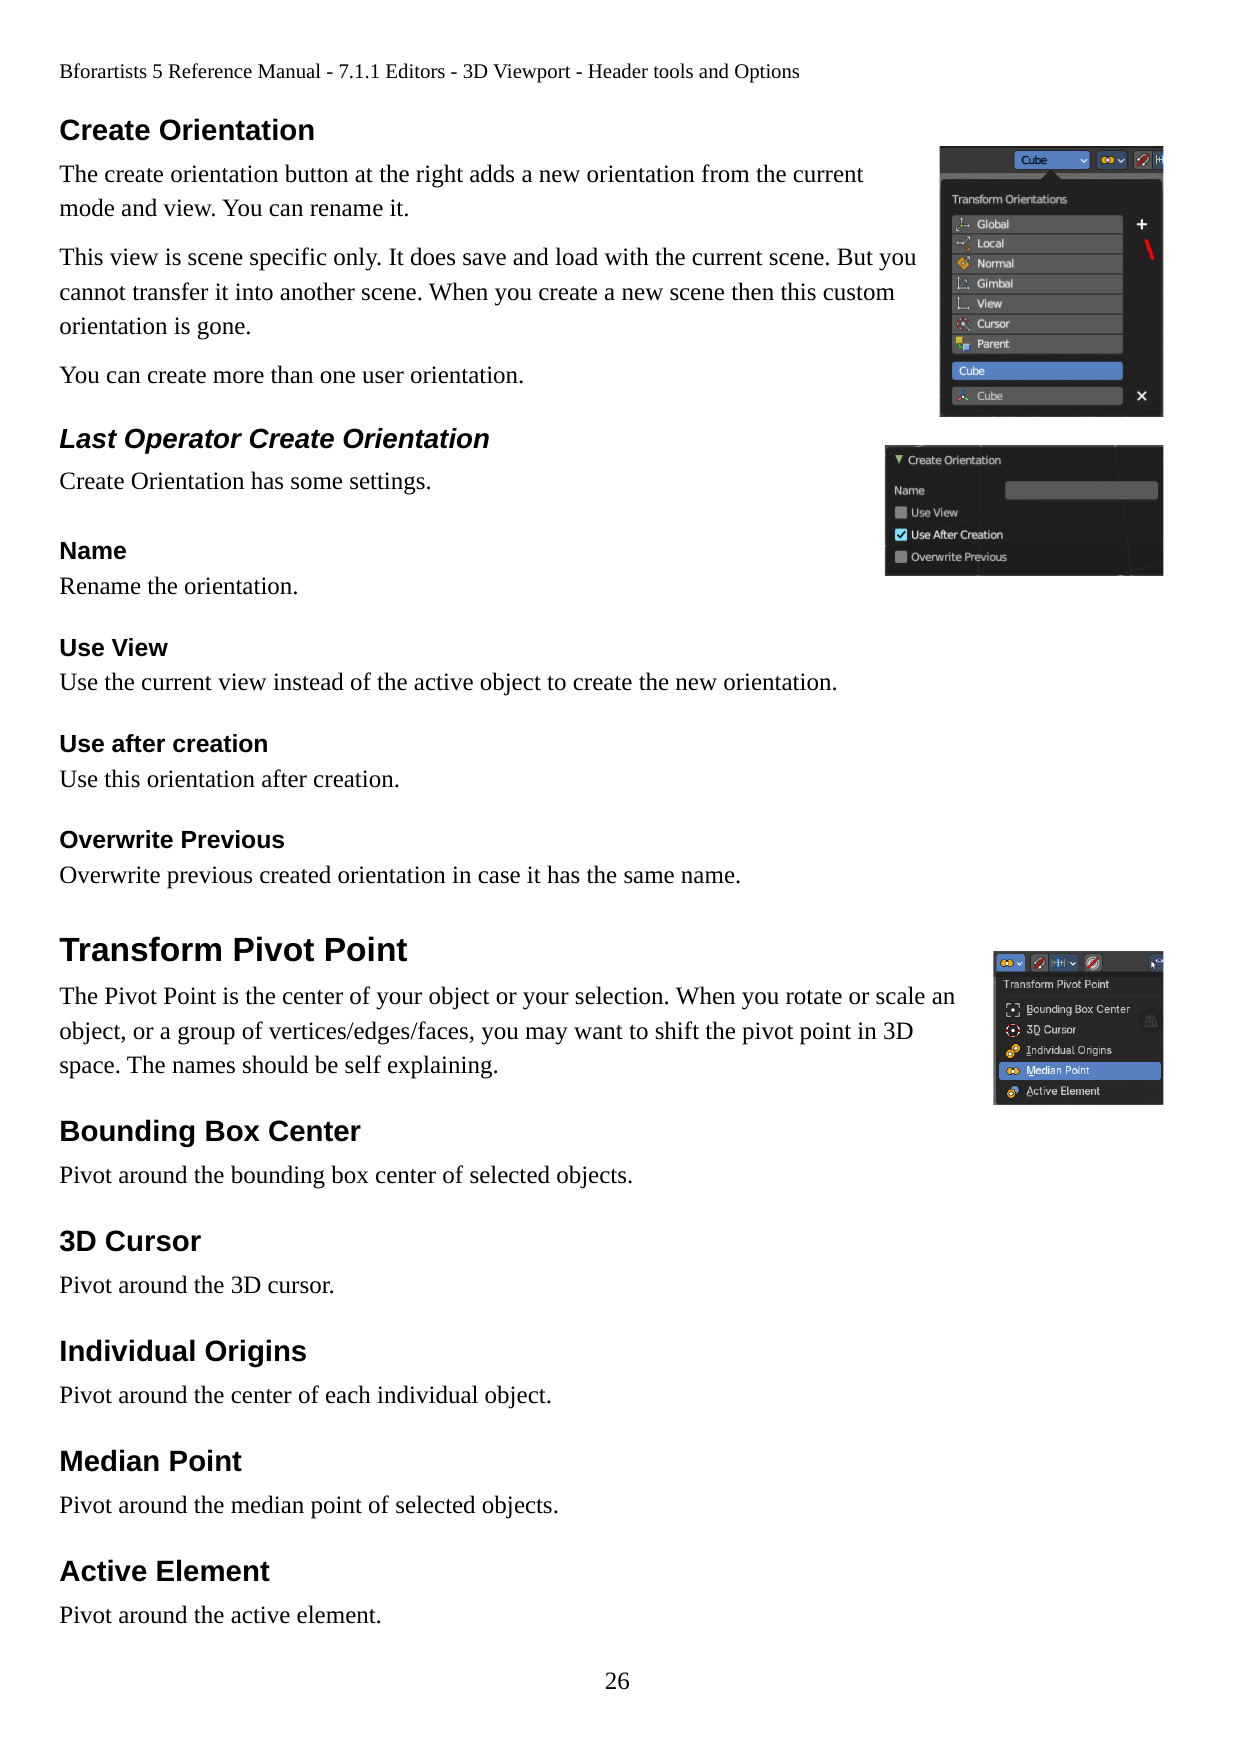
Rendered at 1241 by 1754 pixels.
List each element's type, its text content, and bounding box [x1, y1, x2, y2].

text The create orientation button at the right adds a new orientation from the current mode and view. You can rename it. [59, 159, 939, 222]
subtitle Median Point [59, 1443, 1181, 1477]
subtitle Last Operator Create Orientation [59, 422, 1181, 454]
text Pivot around the 3D cursor. [59, 1270, 1181, 1299]
subtitle Bounding Box Center [59, 1114, 1181, 1148]
subtitle Transform Pivot Point [59, 930, 1181, 969]
text Pivot around the bounding box center of selected objects. [59, 1160, 1181, 1189]
subtitle Use View [59, 633, 1181, 661]
subtitle Use after creation [59, 729, 1181, 758]
text Pivot around the center of each individual object. [59, 1380, 1181, 1409]
picture [939, 146, 1164, 417]
text Pivot around the active element. [59, 1600, 1181, 1628]
text Pivot around the median point of selected objects. [59, 1490, 1181, 1518]
text You can create more than one user orientation. [59, 360, 939, 389]
subtitle Active Element [59, 1553, 1181, 1587]
text Overwrite previous created orientation in case it has the same name. [59, 860, 1181, 889]
text This view is scene specific only. It does save and load with the current scene. But you cannot transfer it into another scene. When you create a new scene then this custom orientation is gone. [59, 242, 939, 340]
text Use the current view instead of the active object to create the new orientation. [59, 667, 1181, 696]
subtitle Overwrite Previous [59, 825, 1181, 854]
text Use this orientation after creation. [59, 764, 1181, 793]
picture [993, 951, 1164, 1105]
subtitle Name [59, 536, 884, 565]
subtitle Create Orientation [59, 113, 1181, 146]
subtitle 3D Cursor [59, 1224, 1181, 1257]
text Create Orientation has some settings. [59, 466, 884, 495]
text Rename the orientation. [59, 571, 1181, 600]
picture [884, 445, 1164, 576]
subtitle Individual Origins [59, 1334, 1181, 1367]
subtitle [1164, 536, 1181, 565]
text The Pivot Point is the center of your object or your selection. When you rotate or scale an object, or a group of vertices/edges/faces, you may want to shift the pivot point in 3D space. The names should be self explaining. [59, 981, 993, 1079]
